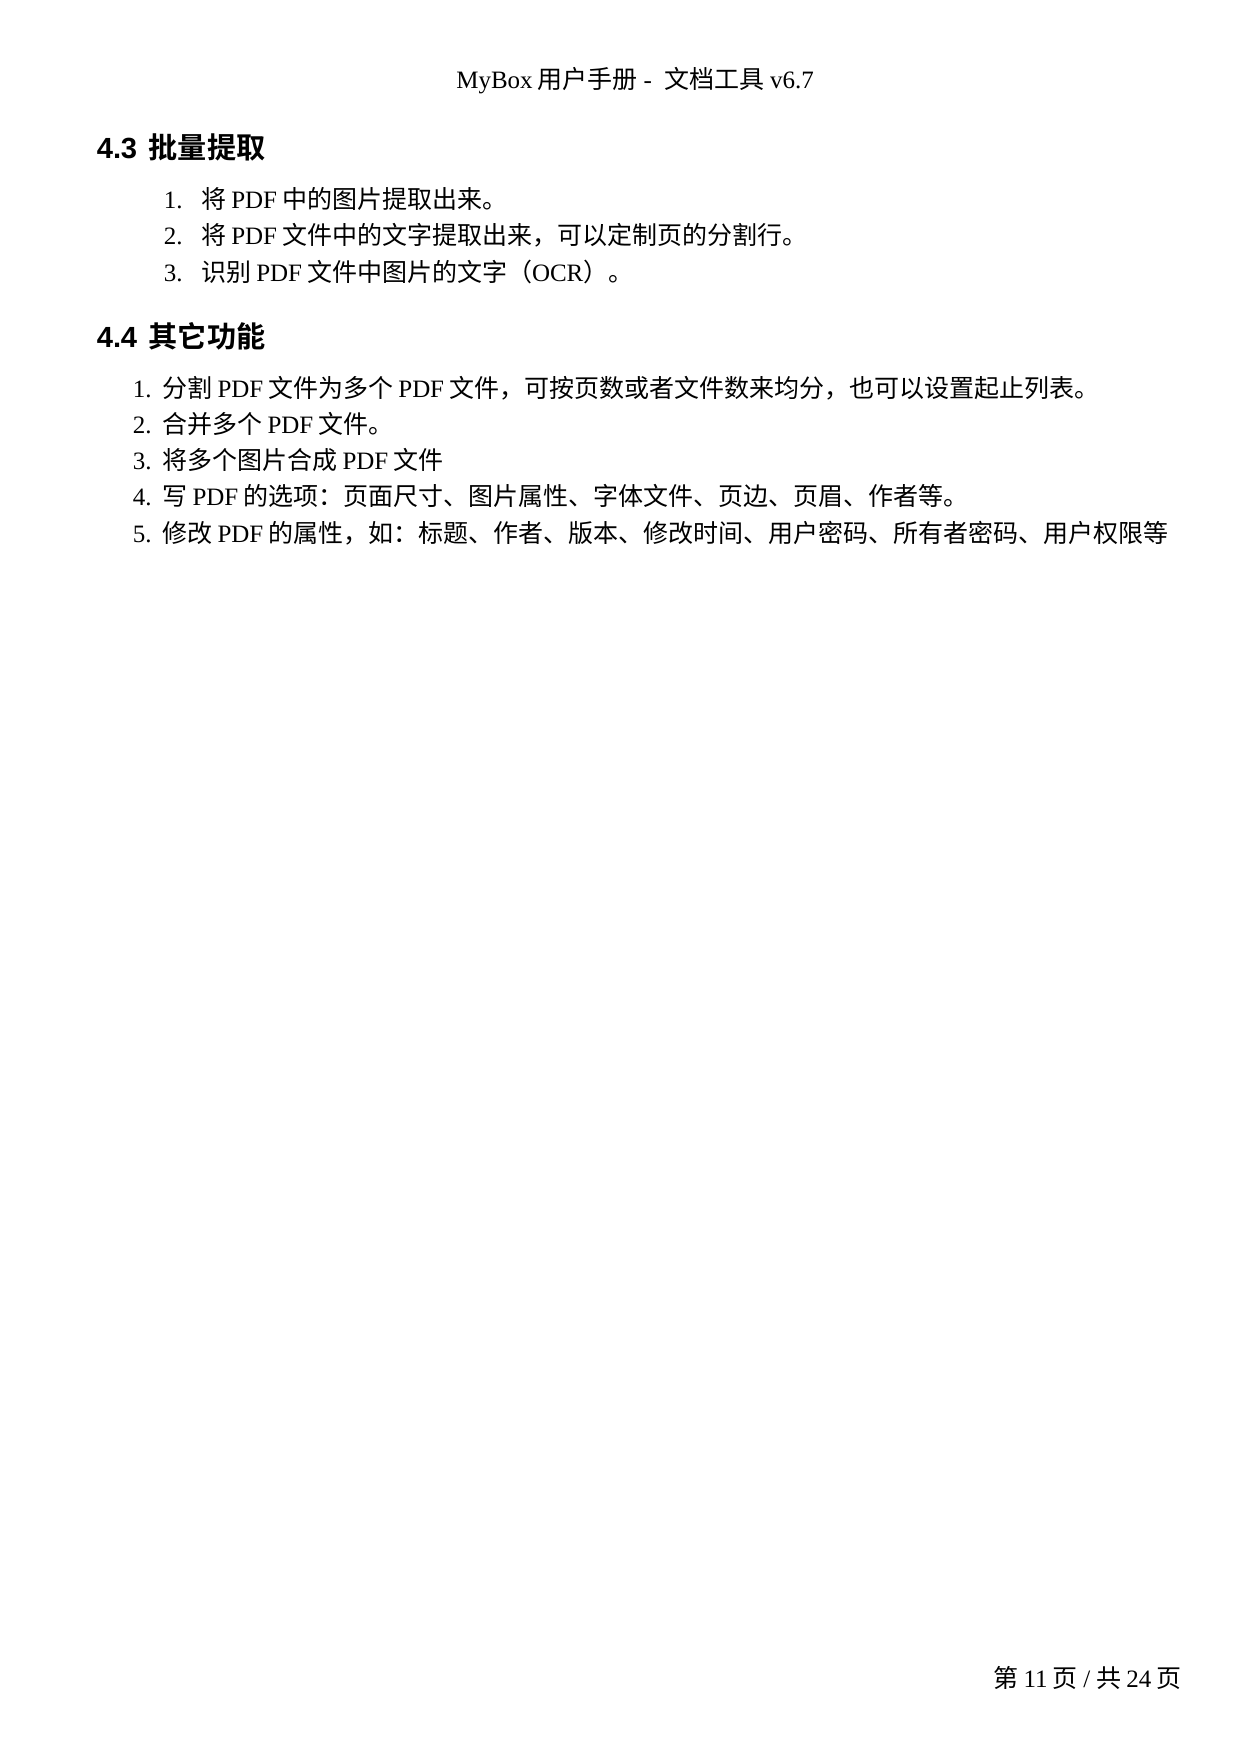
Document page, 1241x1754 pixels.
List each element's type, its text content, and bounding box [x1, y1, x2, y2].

list 分割PDF文件为多个PDF文件，可按页数或者文件数来均分，也可以设置起止列表。 [133, 368, 1181, 404]
list 合并多个PDF文件。 [133, 404, 1181, 441]
subtitle 其它功能 [88, 313, 1181, 356]
subtitle 批量提取 [88, 125, 1181, 167]
list 修改PDF的属性，如：标题、作者、版本、修改时间、用户密码、所有者密码、用户权限等 [133, 513, 1181, 549]
list 将PDF中的图片提取出来。 [163, 179, 1181, 216]
list 将PDF文件中的文字提取出来，可以定制页的分割行。 [163, 216, 1181, 252]
list 写PDF的选项：页面尺寸、图片属性、字体文件、页边、页眉、作者等。 [133, 477, 1181, 513]
list 识别PDF文件中图片的文字（OCR）。 [163, 252, 1181, 288]
list 将多个图片合成PDF文件 [133, 441, 1181, 477]
